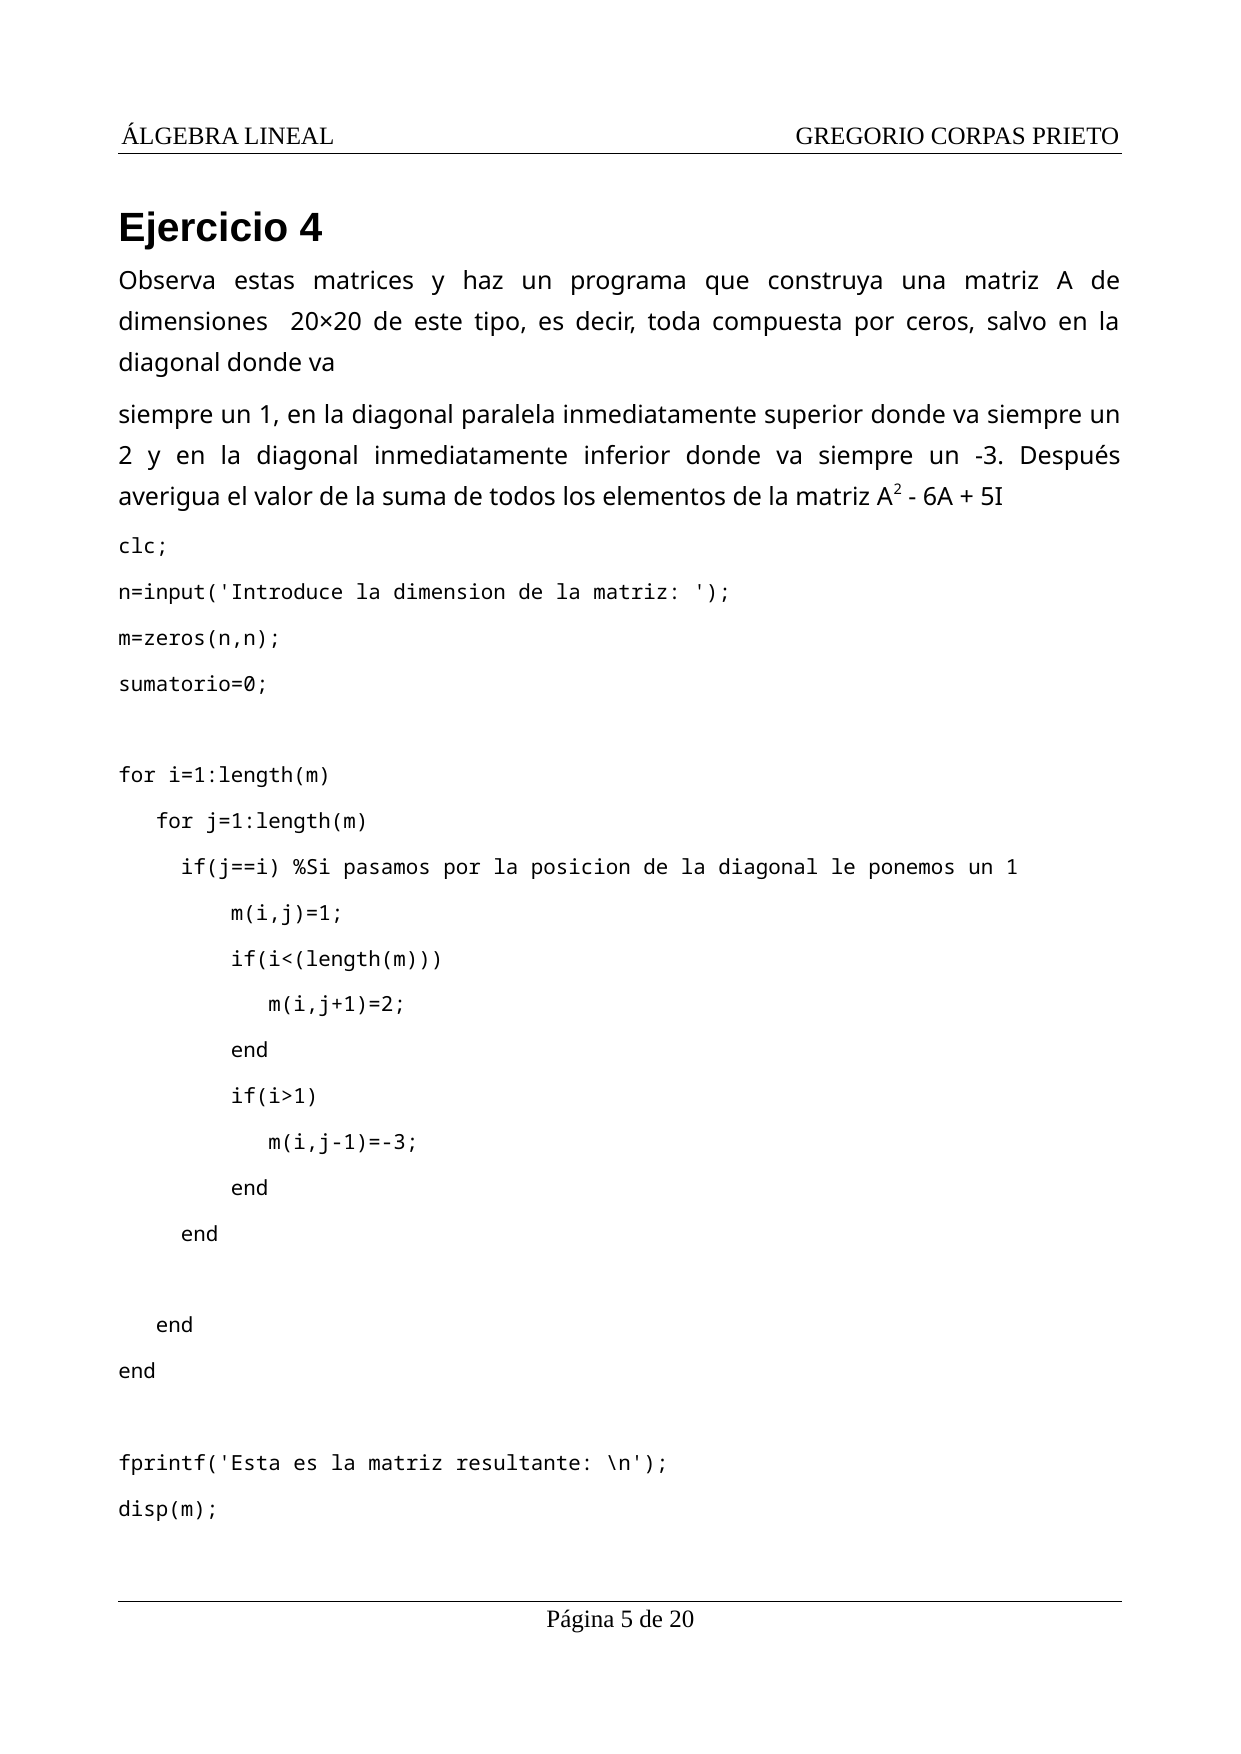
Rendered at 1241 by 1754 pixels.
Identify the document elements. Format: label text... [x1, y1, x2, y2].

text sumatorio=0; [118, 669, 1122, 697]
text fprintf('Esta es la matriz resultante: \n'); [118, 1448, 1122, 1476]
text n=input('Introduce la dimension de la matriz: '); [118, 577, 1122, 605]
text end [118, 1356, 1122, 1384]
text for j=1:length(m) [118, 806, 1122, 834]
text end [118, 1310, 1122, 1339]
text if(i>1) [118, 1081, 1122, 1109]
text m(i,j-1)=-3; [118, 1127, 1122, 1155]
text clc; [118, 531, 1122, 559]
subtitle Ejercicio 4 [118, 203, 1122, 250]
text if(i<(length(m))) [118, 944, 1122, 972]
text if(j==i) %Si pasamos por la posicion de la diagonal le ponemos un 1 [118, 852, 1122, 880]
text Observa estas matrices y haz un programa que construya una matriz A de dimensiones 20×20 de este tipo, es decir, toda compuesta por ceros, salvo en la diagonal donde va [118, 263, 1122, 378]
text m=zeros(n,n); [118, 623, 1122, 651]
text end [118, 1035, 1122, 1064]
text m(i,j+1)=2; [118, 989, 1122, 1018]
text siempre un 1, en la diagonal paralela inmediatamente superior donde va siempre un 2 y en la diagonal inmediatamente inferior donde va siempre un -3. Después averigua el valor de la suma de todos los elementos de la matriz A2 - 6A + 5I [118, 397, 1122, 513]
text end [118, 1173, 1122, 1201]
text m(i,j)=1; [118, 898, 1122, 926]
text end [118, 1219, 1122, 1247]
text for i=1:length(m) [118, 760, 1122, 789]
text disp(m); [118, 1494, 1122, 1522]
